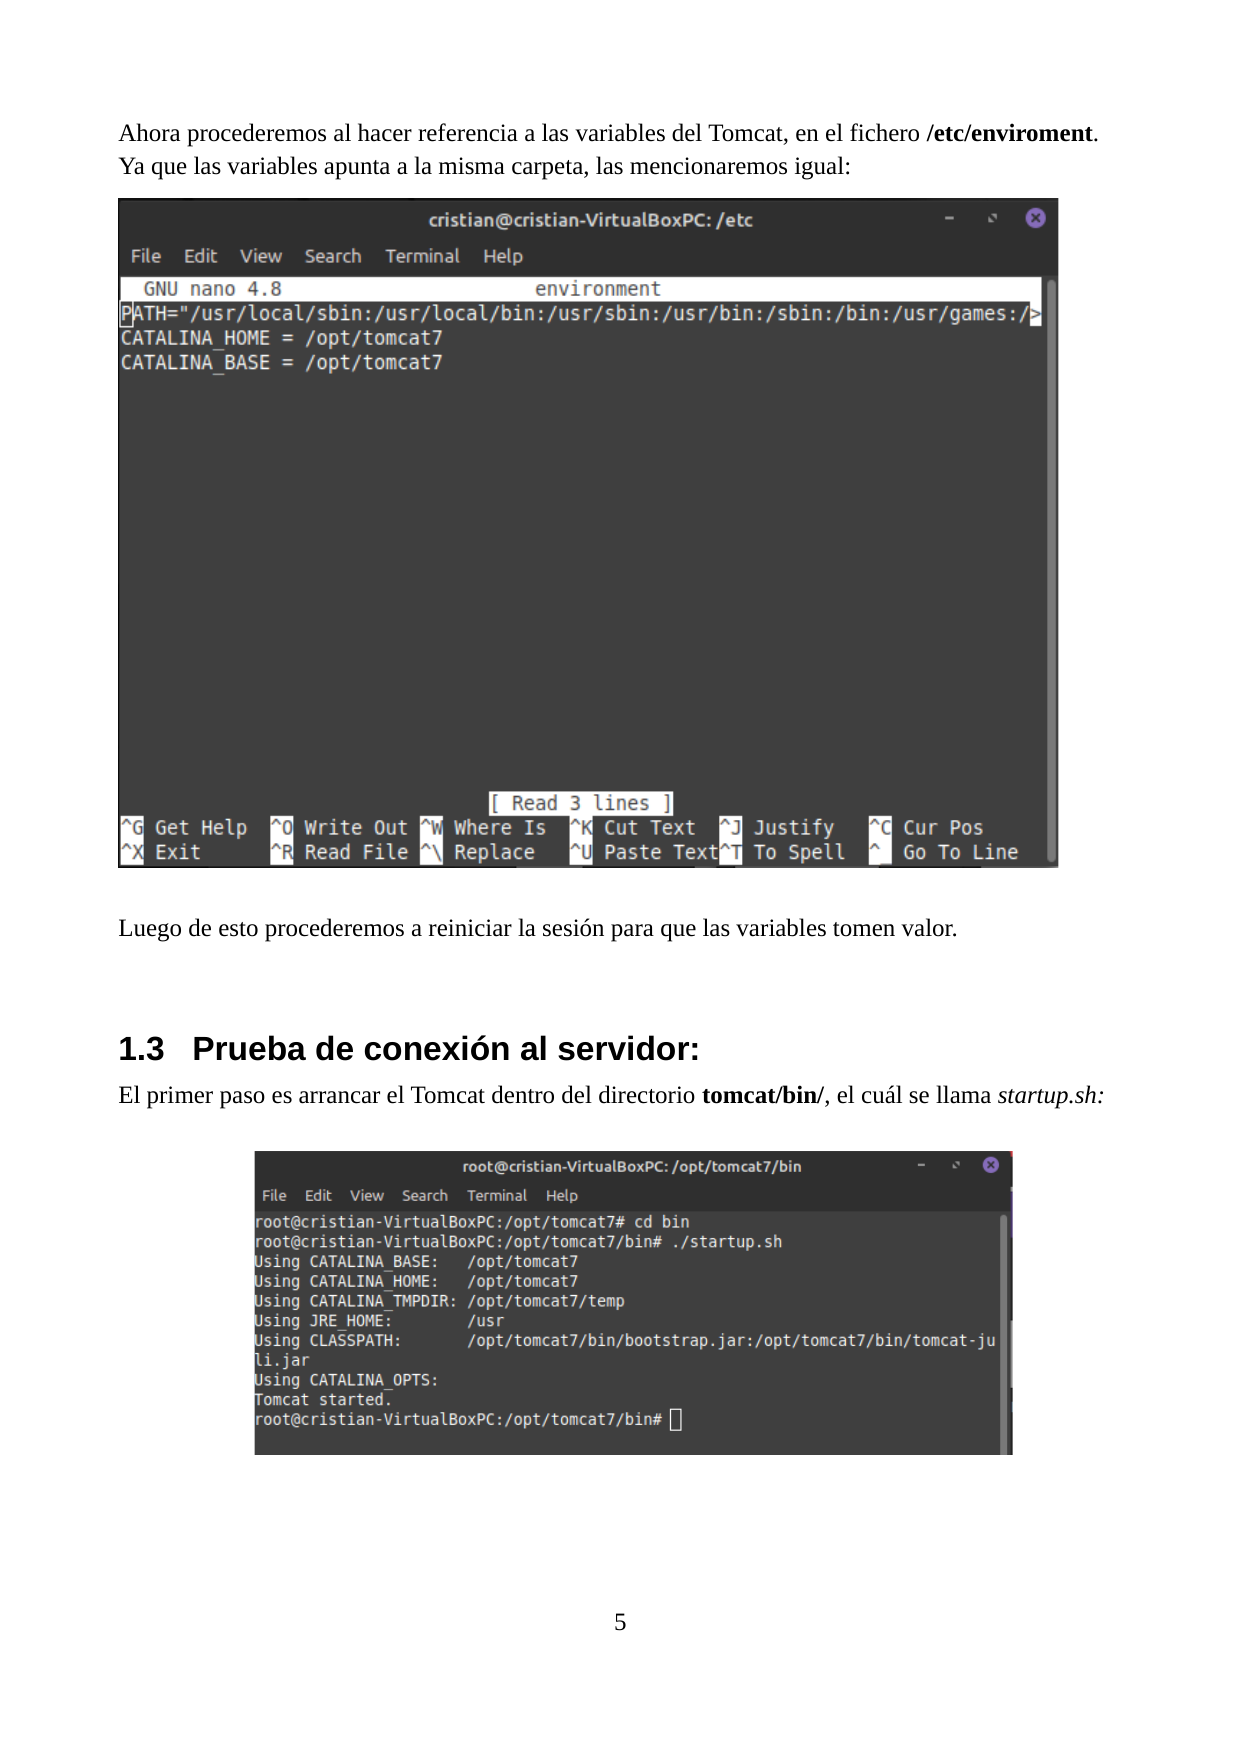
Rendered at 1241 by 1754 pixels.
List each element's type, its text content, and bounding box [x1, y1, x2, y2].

subtitle Prueba de conexión al servidor: [118, 1029, 1122, 1067]
picture [118, 198, 1059, 868]
picture [254, 1151, 1013, 1455]
text Ahora procederemos al hacer referencia a las variables del Tomcat, en el fichero /etc/enviroment. Ya que las variables apunta a la misma carpeta, las mencionaremos igual: [118, 118, 1122, 180]
text Luego de esto procederemos a reiniciar la sesión para que las variables tomen valor. [118, 913, 1122, 942]
text El primer paso es arrancar el Tomcat dentro del directorio tomcat/bin/, el cuál se llama startup.sh: [118, 1080, 1122, 1109]
